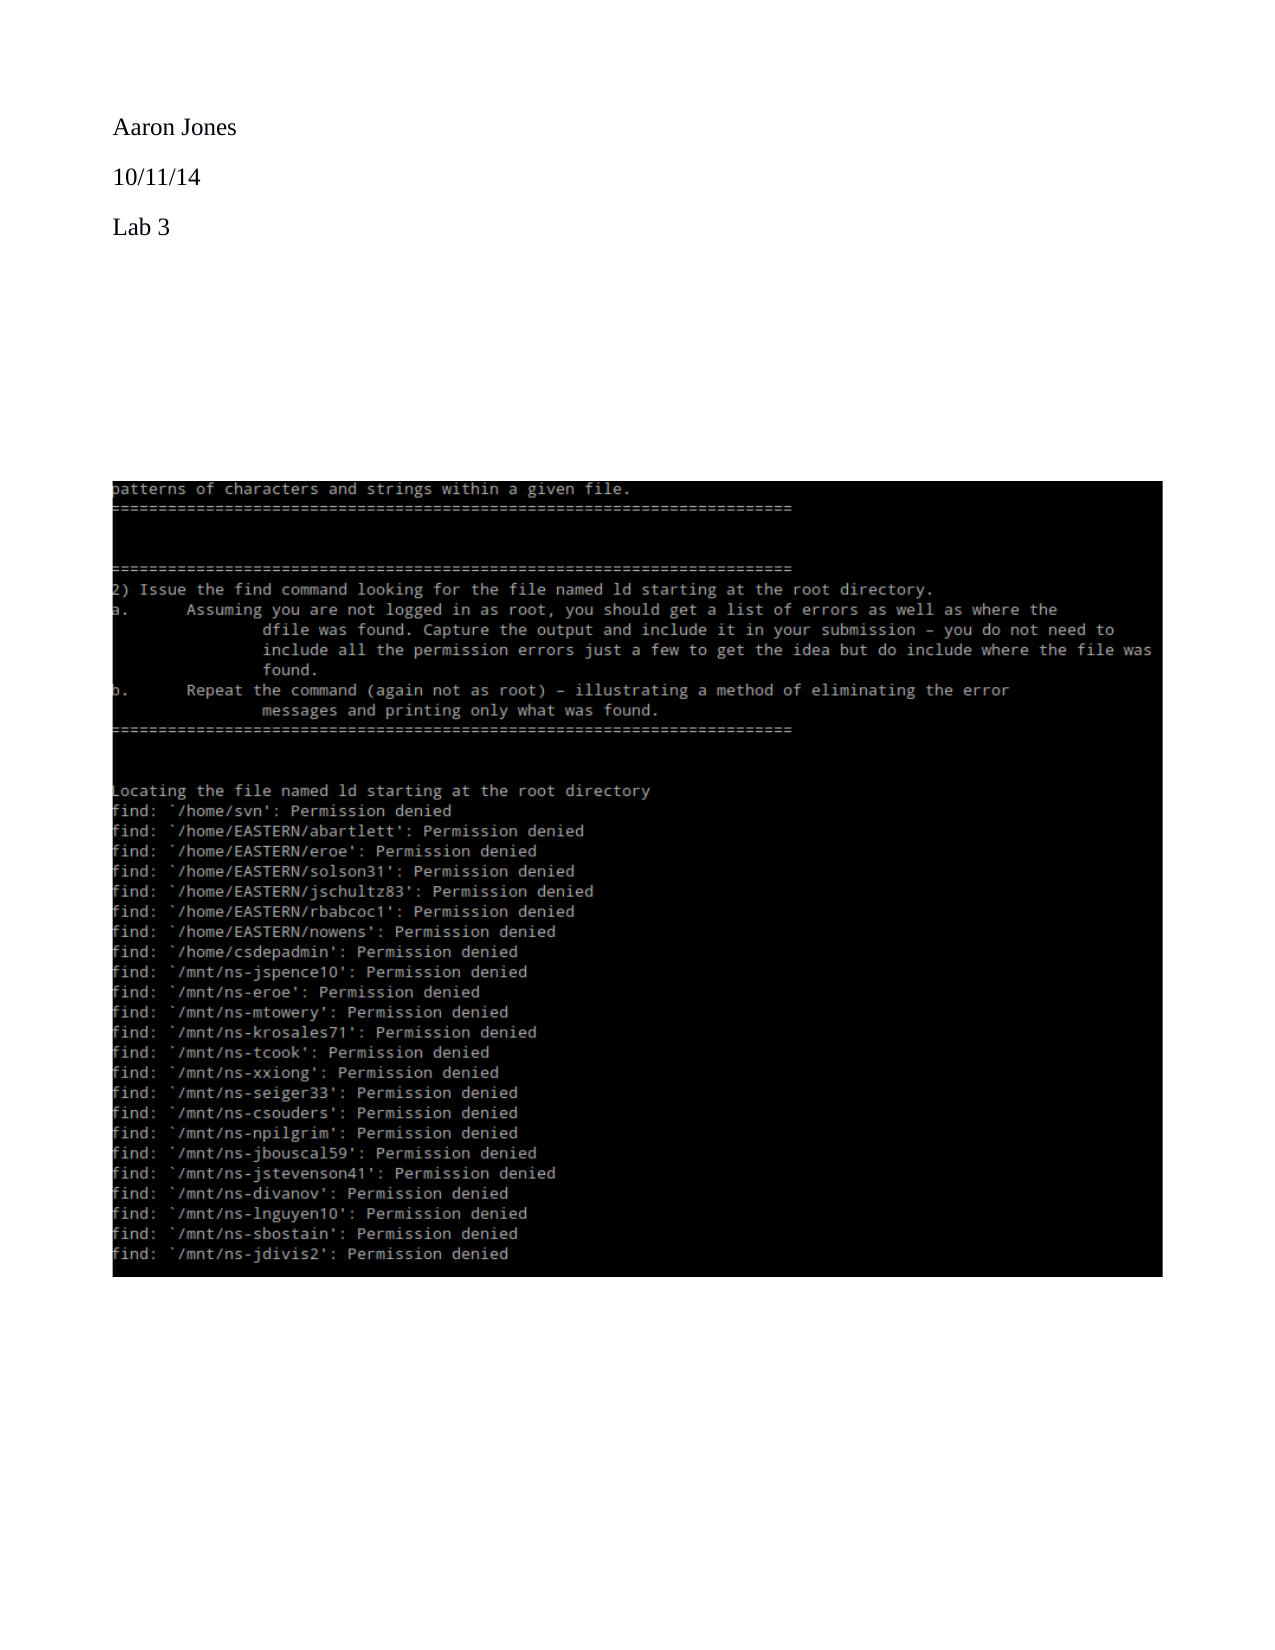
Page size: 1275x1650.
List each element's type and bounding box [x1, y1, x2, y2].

picture [112, 481, 1163, 1277]
